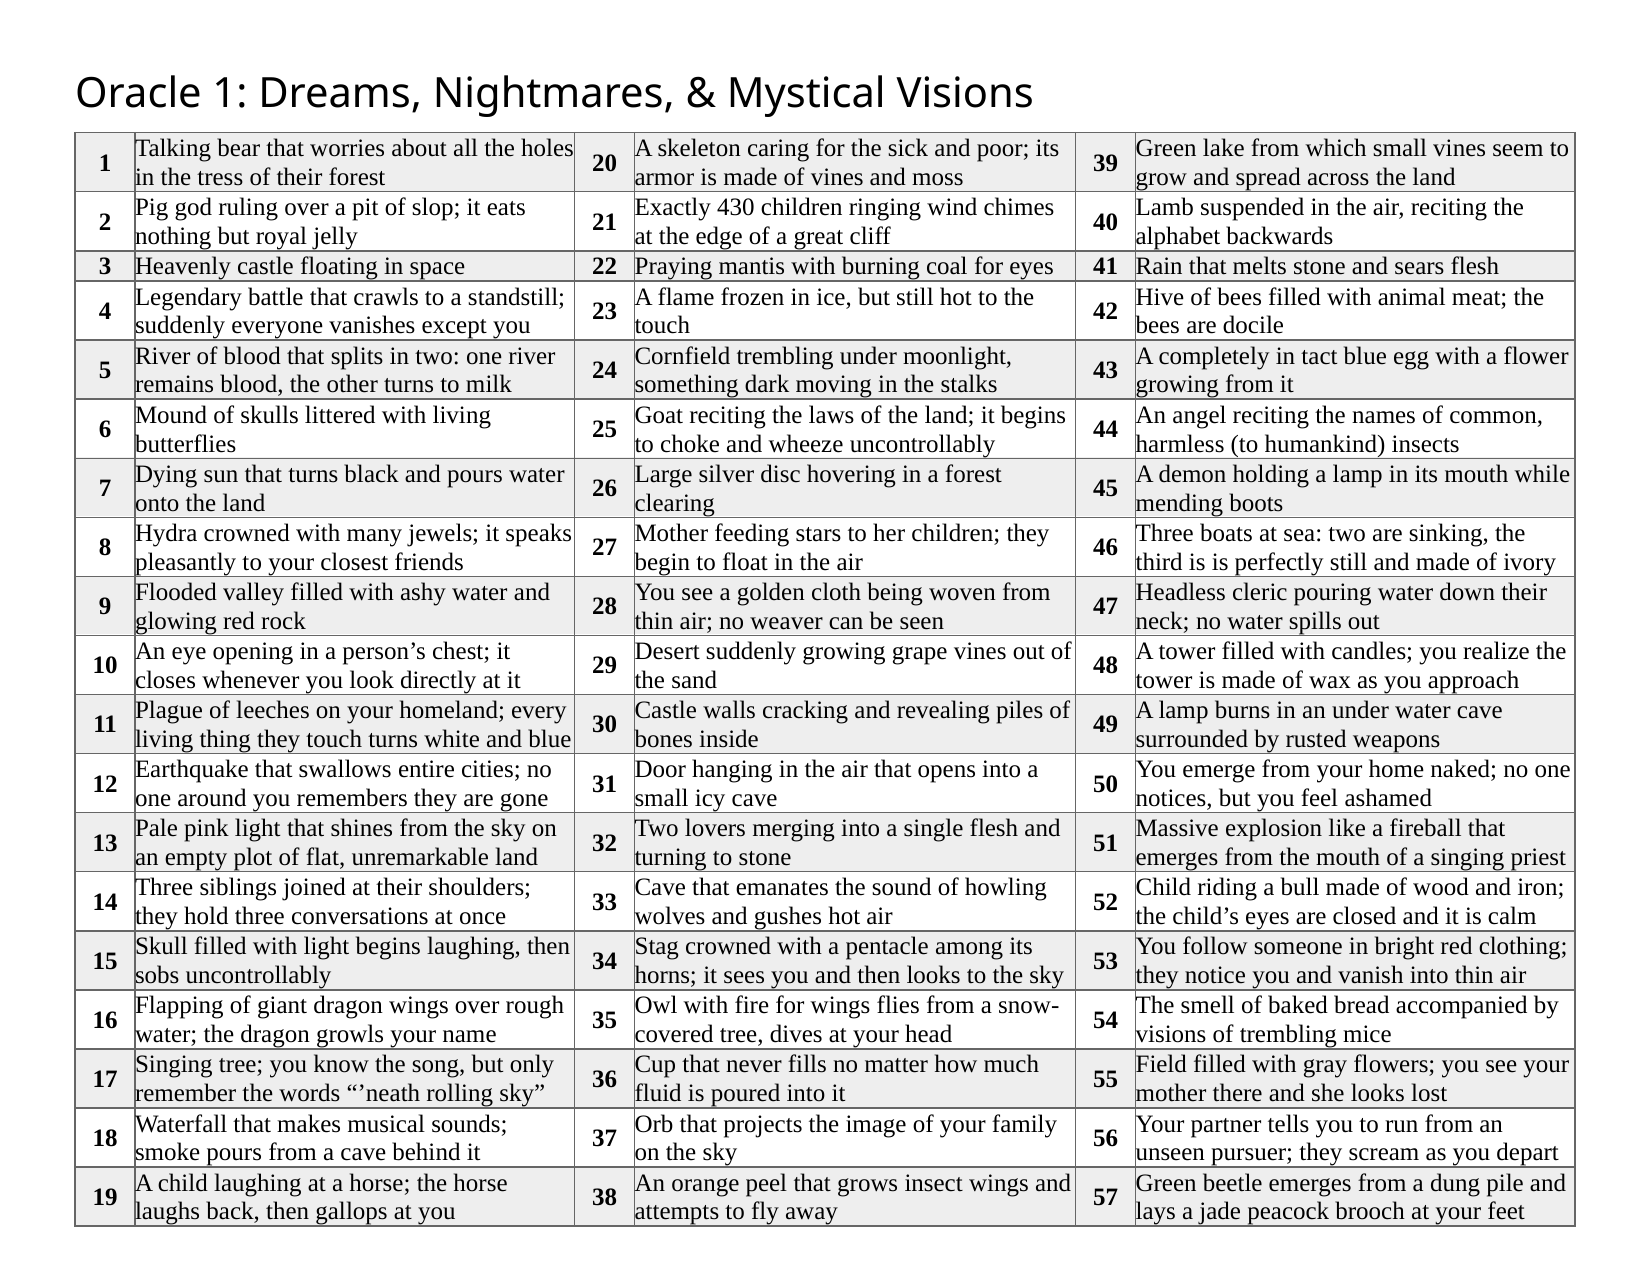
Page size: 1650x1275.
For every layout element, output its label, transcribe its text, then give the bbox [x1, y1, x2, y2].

table_cell Flapping of giant dragon wings over rough water; the dragon growls your name [136, 991, 574, 1048]
table_cell 50 [1076, 754, 1135, 812]
table_cell 53 [1076, 932, 1135, 989]
table_cell 16 [76, 991, 134, 1048]
table_header 39 [1076, 133, 1135, 191]
table_cell Waterfall that makes musical sounds; smoke pours from a cave behind it [136, 1109, 574, 1166]
table_cell 19 [76, 1168, 134, 1225]
table_cell 28 [575, 577, 634, 634]
table_cell 18 [76, 1109, 134, 1166]
table_cell 4 [76, 282, 134, 339]
table_cell The smell of baked bread accompanied by visions of trembling mice [1136, 991, 1574, 1048]
table_cell 23 [575, 282, 634, 339]
table_cell An angel reciting the names of common, harmless (to humankind) insects [1136, 400, 1574, 457]
table_cell 27 [575, 518, 634, 576]
table_cell Headless cleric pouring water down their neck; no water spills out [1136, 577, 1574, 634]
table_cell Orb that projects the image of your family on the sky [635, 1109, 1075, 1166]
table_cell Mound of skulls littered with living butterflies [136, 400, 574, 457]
table_cell 44 [1076, 400, 1135, 457]
table_cell 24 [575, 341, 634, 398]
table_cell 14 [76, 872, 134, 930]
table_cell 29 [575, 636, 634, 694]
table_cell 9 [76, 577, 134, 634]
table_cell Plague of leeches on your homeland; every living thing they touch turns white and blue [136, 695, 574, 753]
table_cell Door hanging in the air that opens into a small icy cave [635, 754, 1075, 812]
table_cell Child riding a bull made of wood and iron; the child’s eyes are closed and it is calm [1136, 872, 1574, 930]
table_cell 12 [76, 754, 134, 812]
table_cell Cornfield trembling under moonlight, something dark moving in the stalks [635, 341, 1075, 398]
table_cell 7 [76, 459, 134, 516]
table_cell You emerge from your home naked; no one notices, but you feel ashamed [1136, 754, 1574, 812]
table_cell 36 [575, 1050, 634, 1107]
table_cell River of blood that splits in two: one river remains blood, the other turns to milk [136, 341, 574, 398]
table_cell 17 [76, 1050, 134, 1107]
table_cell 32 [575, 813, 634, 871]
table_cell 25 [575, 400, 634, 457]
table_cell Skull filled with light begins laughing, then sobs uncontrollably [136, 932, 574, 989]
table_cell An eye opening in a person’s chest; it closes whenever you look directly at it [136, 636, 574, 694]
table_cell 54 [1076, 991, 1135, 1048]
table_cell Stag crowned with a pentacle among its horns; it sees you and then looks to the sky [635, 932, 1075, 989]
table_cell A demon holding a lamp in its mouth while mending boots [1136, 459, 1574, 516]
table_cell A completely in tact blue egg with a flower growing from it [1136, 341, 1574, 398]
table_header 20 [575, 133, 634, 191]
table_cell Three siblings joined at their shoulders; they hold three conversations at once [136, 872, 574, 930]
table_cell Field filled with gray flowers; you see your mother there and she looks lost [1136, 1050, 1574, 1107]
table_cell 57 [1076, 1168, 1135, 1225]
table_cell 35 [575, 991, 634, 1048]
table_cell Pale pink light that shines from the sky on an empty plot of flat, unremarkable land [136, 813, 574, 871]
table_cell Heavenly castle floating in space [136, 252, 574, 280]
table_cell Two lovers merging into a single flesh and turning to stone [635, 813, 1075, 871]
subtitle Oracle 1: Dreams, Nightmares, & Mystical Visions [75, 62, 1575, 119]
table_cell Your partner tells you to run from an unseen pursuer; they scream as you depart [1136, 1109, 1574, 1166]
table_cell 30 [575, 695, 634, 753]
table_cell 43 [1076, 341, 1135, 398]
table_cell 56 [1076, 1109, 1135, 1166]
table_cell 38 [575, 1168, 634, 1225]
table_cell 46 [1076, 518, 1135, 576]
table_cell An orange peel that grows insect wings and attempts to fly away [635, 1168, 1075, 1225]
table_cell 6 [76, 400, 134, 457]
table_cell 13 [76, 813, 134, 871]
table_cell Flooded valley filled with ashy water and glowing red rock [136, 577, 574, 634]
table_cell 42 [1076, 282, 1135, 339]
table_cell 8 [76, 518, 134, 576]
table_header Talking bear that worries about all the holes in the tress of their forest [136, 133, 574, 191]
table_cell 26 [575, 459, 634, 516]
table_cell Praying mantis with burning coal for eyes [635, 252, 1075, 280]
table_cell 34 [575, 932, 634, 989]
table_cell 31 [575, 754, 634, 812]
table_cell 48 [1076, 636, 1135, 694]
table_cell Large silver disc hovering in a forest clearing [635, 459, 1075, 516]
table_cell A tower filled with candles; you realize the tower is made of wax as you approach [1136, 636, 1574, 694]
table_cell Cup that never fills no matter how much fluid is poured into it [635, 1050, 1075, 1107]
table_cell A lamp burns in an under water cave surrounded by rusted weapons [1136, 695, 1574, 753]
table_cell Dying sun that turns black and pours water onto the land [136, 459, 574, 516]
table_cell Earthquake that swallows entire cities; no one around you remembers they are gone [136, 754, 574, 812]
table_cell Massive explosion like a fireball that emerges from the mouth of a singing priest [1136, 813, 1574, 871]
table_header 1 [76, 133, 134, 191]
table_cell Rain that melts stone and sears flesh [1136, 252, 1574, 280]
table_cell Mother feeding stars to her children; they begin to float in the air [635, 518, 1075, 576]
table_cell 33 [575, 872, 634, 930]
table_cell 22 [575, 252, 634, 280]
table_cell You see a golden cloth being woven from thin air; no weaver can be seen [635, 577, 1075, 634]
table_cell 37 [575, 1109, 634, 1166]
table_cell 21 [575, 192, 634, 250]
table_cell 49 [1076, 695, 1135, 753]
table_cell Owl with fire for wings flies from a snow-covered tree, dives at your head [635, 991, 1075, 1048]
table_cell Cave that emanates the sound of howling wolves and gushes hot air [635, 872, 1075, 930]
table_cell You follow someone in bright red clothing; they notice you and vanish into thin air [1136, 932, 1574, 989]
table_cell Desert suddenly growing grape vines out of the sand [635, 636, 1075, 694]
table_cell Legendary battle that crawls to a standstill; suddenly everyone vanishes except you [136, 282, 574, 339]
table_cell 51 [1076, 813, 1135, 871]
table_cell 52 [1076, 872, 1135, 930]
table_cell Hive of bees filled with animal meat; the bees are docile [1136, 282, 1574, 339]
table_cell Exactly 430 children ringing wind chimes at the edge of a great cliff [635, 192, 1075, 250]
table_cell Three boats at sea: two are sinking, the third is is perfectly still and made of ivory [1136, 518, 1574, 576]
table_cell Green beetle emerges from a dung pile and lays a jade peacock brooch at your feet [1136, 1168, 1574, 1225]
table_cell 15 [76, 932, 134, 989]
table_header A skeleton caring for the sick and poor; its armor is made of vines and moss [635, 133, 1075, 191]
table_cell 45 [1076, 459, 1135, 516]
table_cell Singing tree; you know the song, but only remember the words “’neath rolling sky” [136, 1050, 574, 1107]
table_cell 47 [1076, 577, 1135, 634]
table_header Green lake from which small vines seem to grow and spread across the land [1136, 133, 1574, 191]
table_cell 41 [1076, 252, 1135, 280]
table_cell A flame frozen in ice, but still hot to the touch [635, 282, 1075, 339]
table_cell Goat reciting the laws of the land; it begins to choke and wheeze uncontrollably [635, 400, 1075, 457]
table_cell Hydra crowned with many jewels; it speaks pleasantly to your closest friends [136, 518, 574, 576]
table_cell 40 [1076, 192, 1135, 250]
table_cell 55 [1076, 1050, 1135, 1107]
table_cell A child laughing at a horse; the horse laughs back, then gallops at you [136, 1168, 574, 1225]
table_cell 5 [76, 341, 134, 398]
table_cell 11 [76, 695, 134, 753]
table_cell 3 [76, 252, 134, 280]
table_cell Castle walls cracking and revealing piles of bones inside [635, 695, 1075, 753]
table_cell 2 [76, 192, 134, 250]
table_cell Lamb suspended in the air, reciting the alphabet backwards [1136, 192, 1574, 250]
table_cell 10 [76, 636, 134, 694]
table_cell Pig god ruling over a pit of slop; it eats nothing but royal jelly [136, 192, 574, 250]
